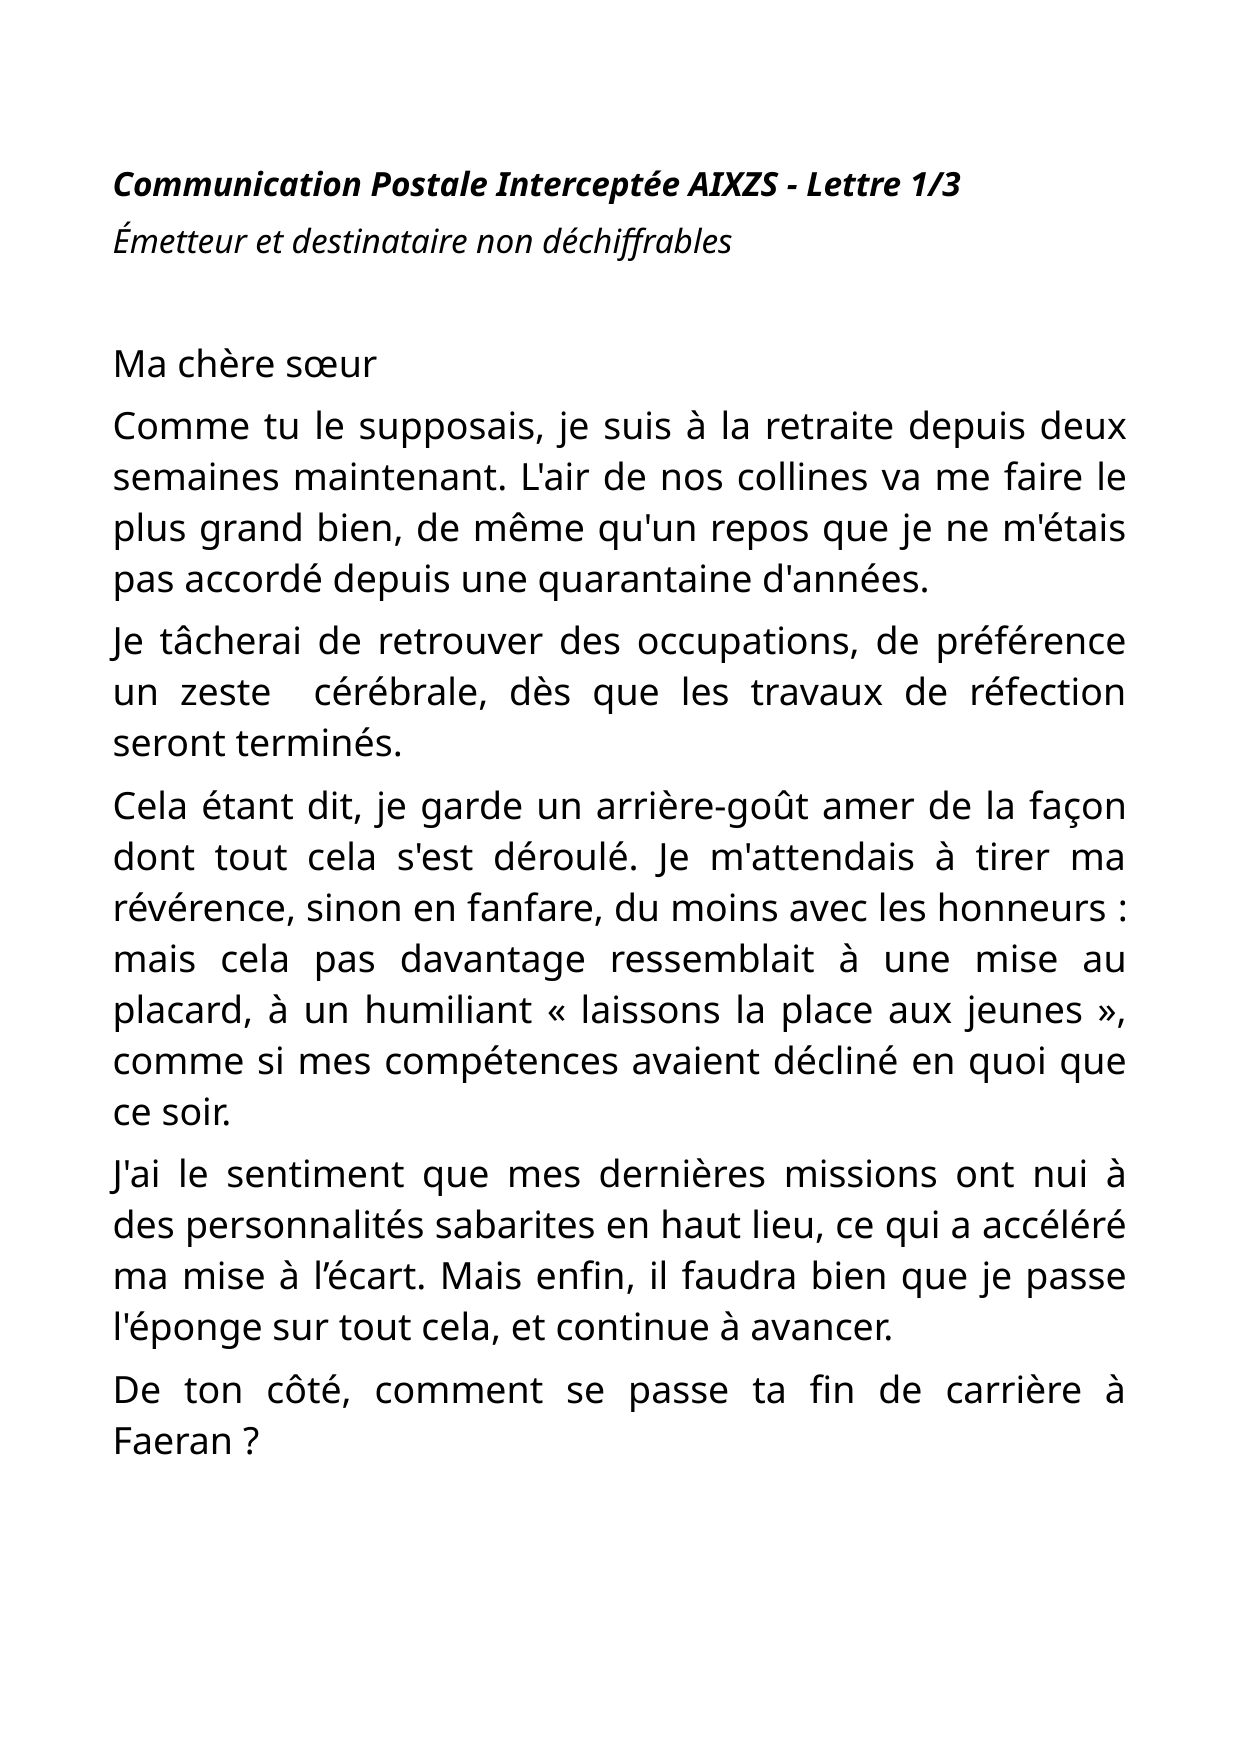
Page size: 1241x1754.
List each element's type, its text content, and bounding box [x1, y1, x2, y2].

text J'ai le sentiment que mes dernières missions ont nui à des personnalités sabarites en haut lieu, ce qui a accéléré ma mise à l’écart. Mais enfin, il faudra bien que je passe l'éponge sur tout cela, et continue à avancer. [112, 1147, 1128, 1352]
text De ton côté, comment se passe ta fin de carrière à Faeran ? [112, 1363, 1128, 1465]
text Je tâcherai de retrouver des occupations, de préférence un zeste cérébrale, dès que les travaux de réfection seront terminés. [112, 614, 1128, 768]
text Comme tu le supposais, je suis à la retraite depuis deux semaines maintenant. L'air de nos collines va me faire le plus grand bien, de même qu'un repos que je ne m'étais pas accordé depuis une quarantaine d'années. [112, 399, 1128, 603]
text Émetteur et destinataire non déchiffrables [112, 218, 1128, 263]
text Cela étant dit, je garde un arrière-goût amer de la façon dont tout cela s'est déroulé. Je m'attendais à tirer ma révérence, sinon en fanfare, du moins avec les honneurs : mais cela pas davantage ressemblait à une mise au placard, à un humiliant « laissons la place aux jeunes », comme si mes compétences avaient décliné en quoi que ce soir. [112, 779, 1128, 1136]
text Communication Postale Interceptée AIXZS - Lettre 1/3 [112, 161, 1128, 207]
text Ma chère sœur [112, 337, 1128, 388]
